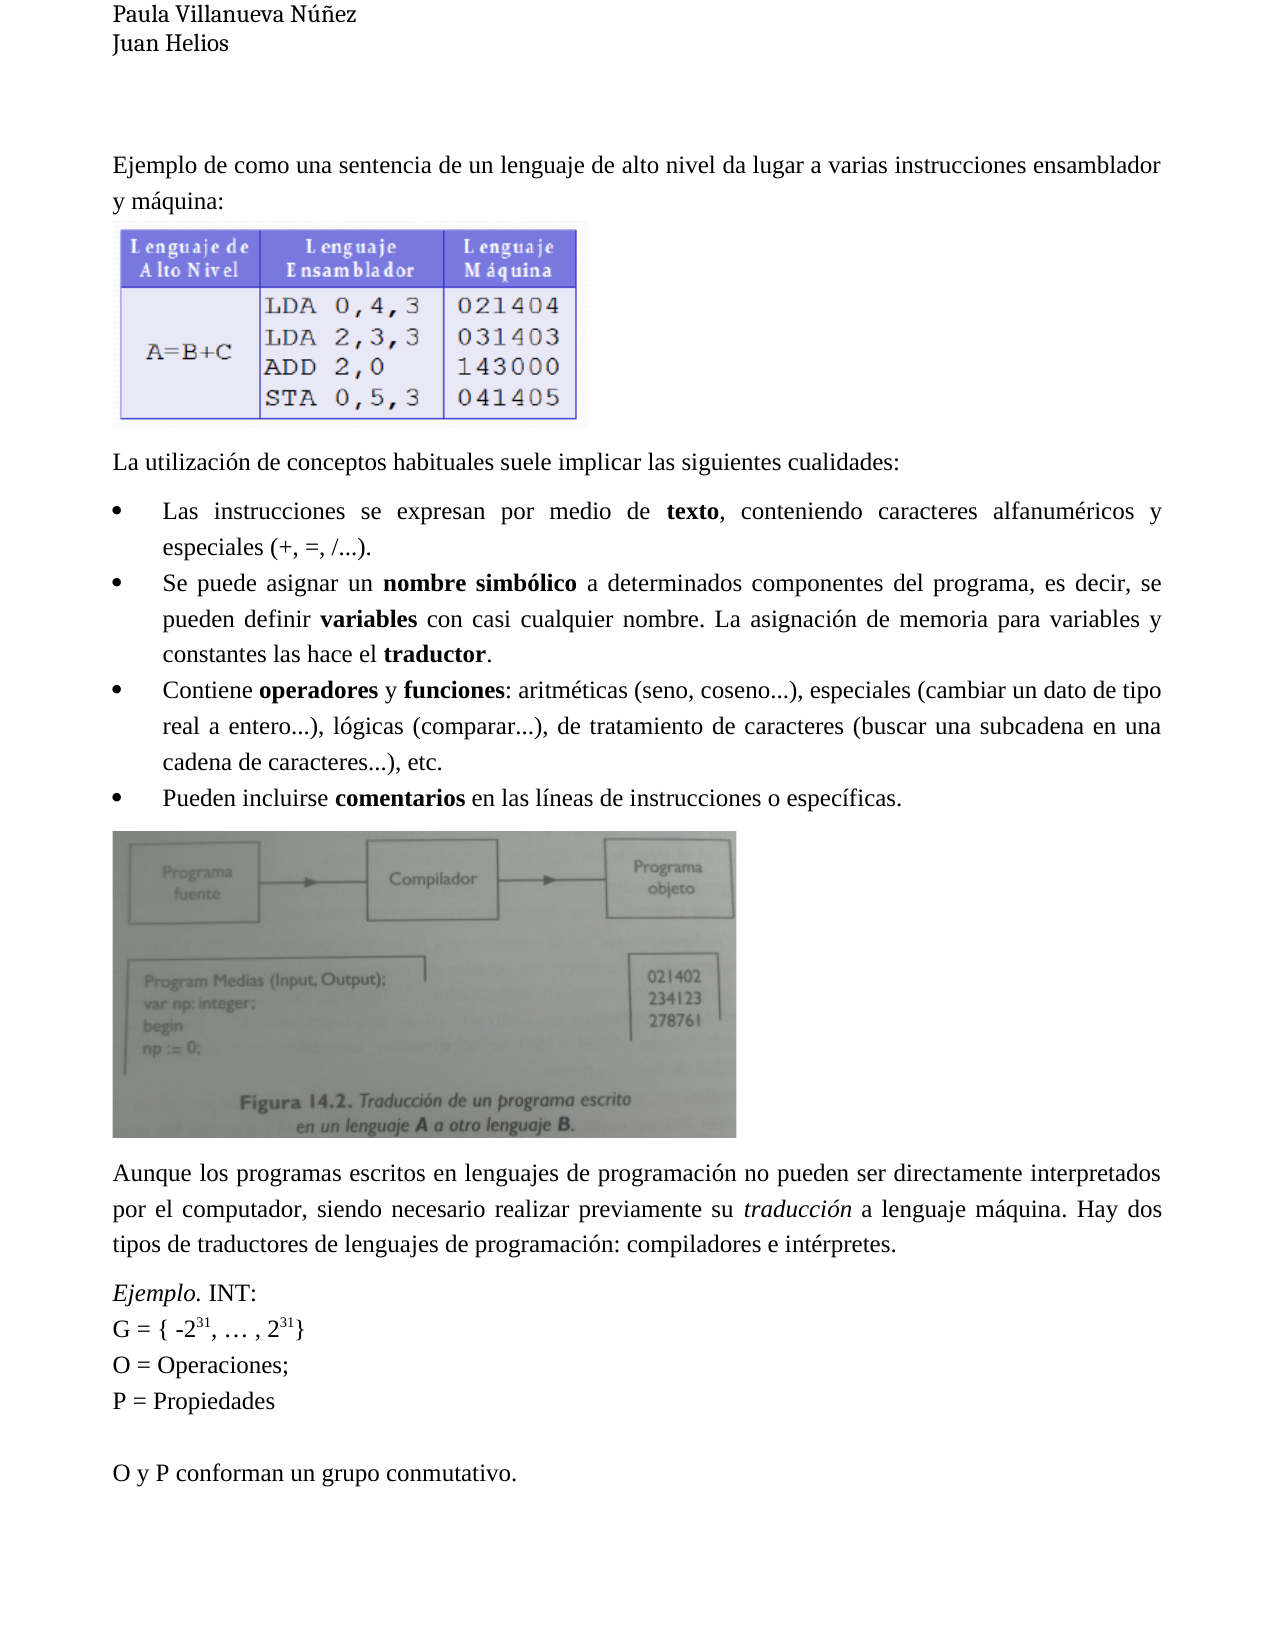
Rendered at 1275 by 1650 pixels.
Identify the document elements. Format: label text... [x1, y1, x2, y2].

list Las instrucciones se expresan por medio de texto, conteniendo caracteres alfanuméricos y especiales (+, =, /...). [112, 496, 1162, 561]
text Aunque los programas escritos en lenguajes de programación no pueden ser directamente interpretados por el computador, siendo necesario realizar previamente su traducción a lenguaje máquina. Hay dos tipos de traductores de lenguajes de programación: compiladores e intérpretes. [112, 1158, 1162, 1258]
picture [112, 831, 737, 1138]
list Contiene operadores y funciones: aritméticas (seno, coseno...), especiales (cambiar un dato de tipo real a entero...), lógicas (comparar...), de tratamiento de caracteres (buscar una subcadena en una cadena de caracteres...), etc. [112, 676, 1162, 776]
text P = Propiedades [112, 1386, 1162, 1414]
picture [112, 221, 588, 428]
list Pueden incluirse comentarios en las líneas de instrucciones o específicas. [112, 783, 1162, 812]
text G = { -231, … , 231} [112, 1314, 1162, 1343]
text O = Operaciones; [112, 1350, 1162, 1379]
text La utilización de conceptos habituales suele implicar las siguientes cualidades: [112, 447, 1162, 476]
text Ejemplo de como una sentencia de un lenguaje de alto nivel da lugar a varias instrucciones ensamblador y máquina: [112, 150, 1162, 215]
text Ejemplo. INT: [112, 1278, 1162, 1307]
list Se puede asignar un nombre simbólico a determinados componentes del programa, es decir, se pueden definir variables con casi cualquier nombre. La asignación de memoria para variables y constantes las hace el traductor. [112, 568, 1162, 668]
text O y P conforman un grupo conmutativo. [112, 1458, 1162, 1486]
